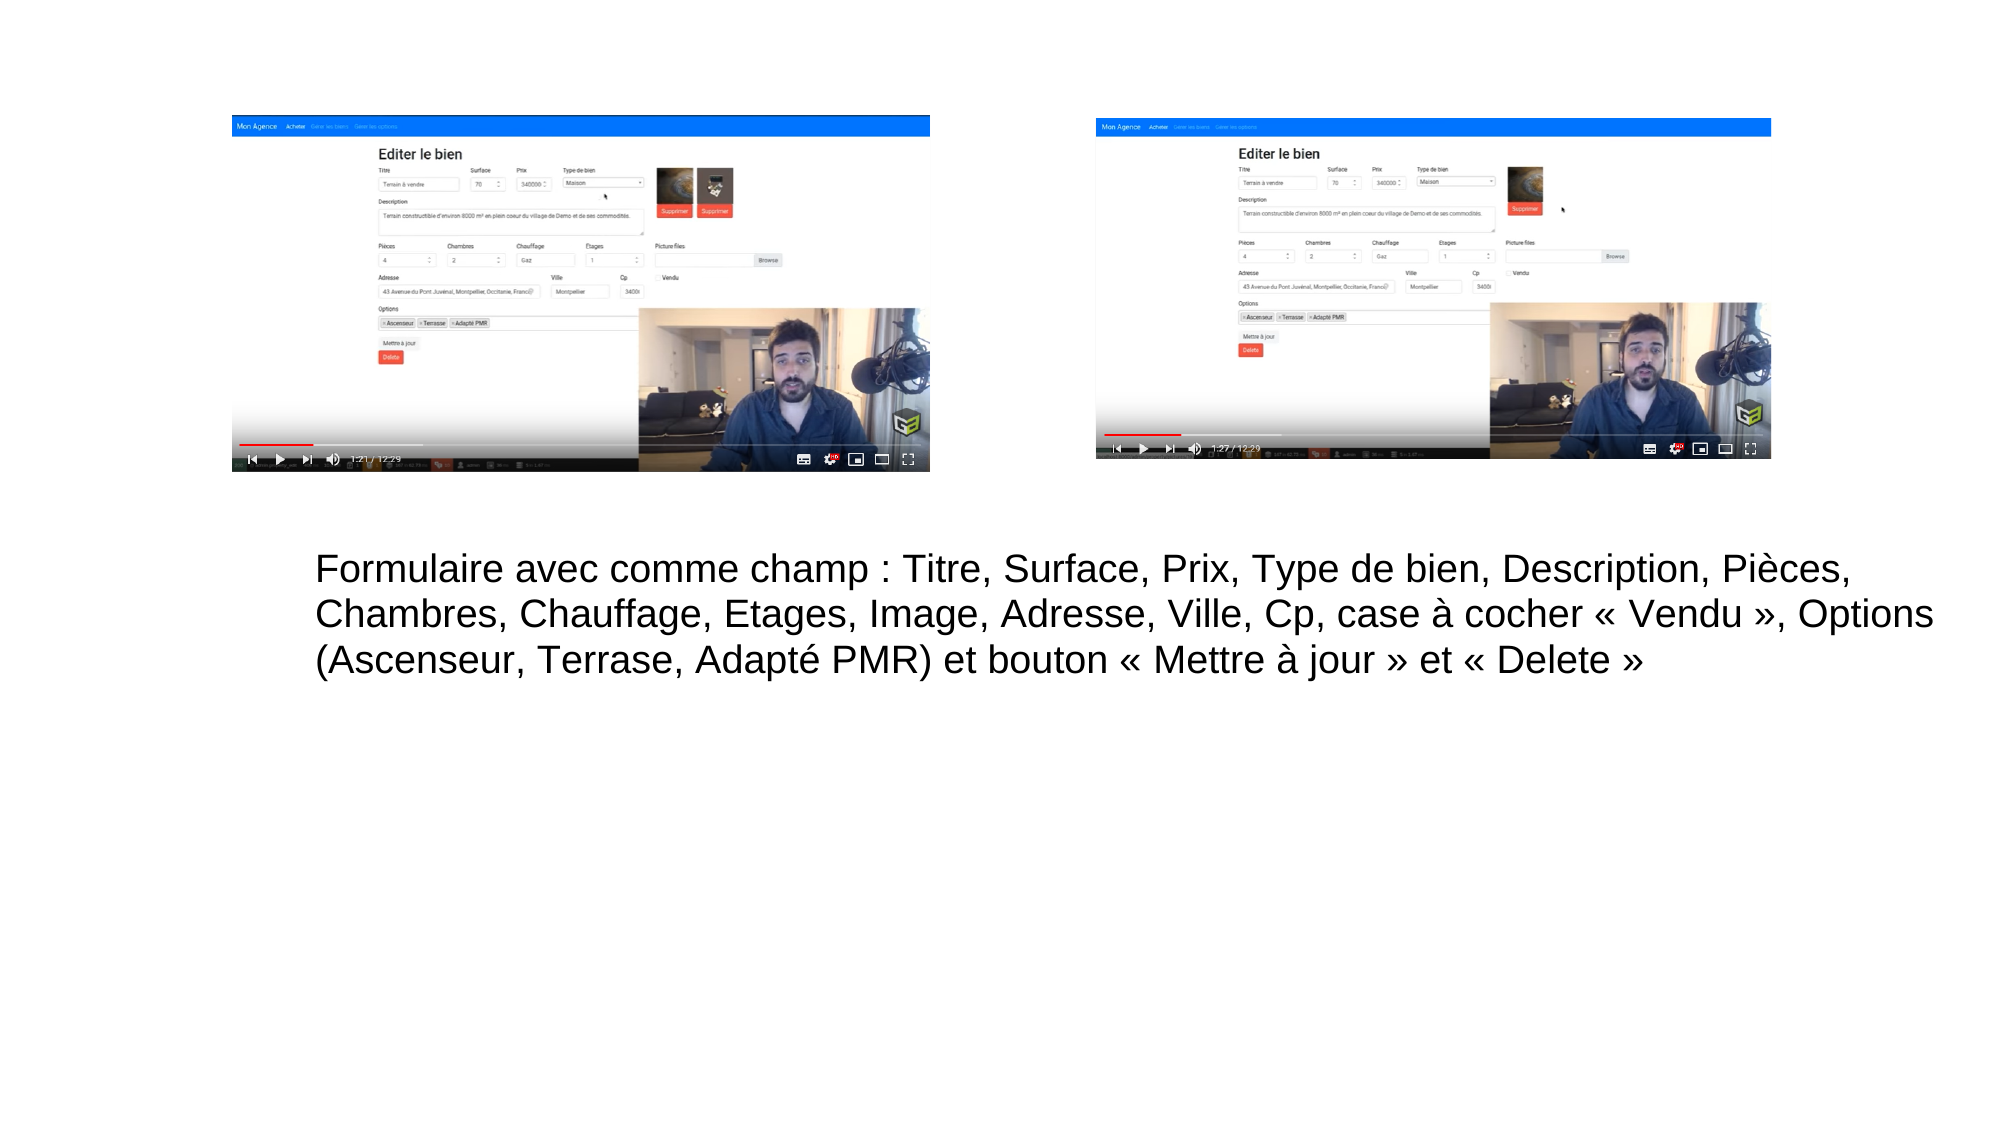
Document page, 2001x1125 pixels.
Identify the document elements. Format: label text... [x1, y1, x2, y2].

picture [1095, 118, 1772, 459]
picture [232, 115, 931, 472]
text Formulaire avec comme champ : Titre, Surface, Prix, Type de bien, Description, Pièces, Chambres, Chauffage, Etages, Image, Adresse, Ville, Cp, case à cocher « Vendu », Options (Ascenseur, Terrase, Adapté PMR) et bouton « Mettre à jour » et « Delete » [315, 545, 1971, 682]
